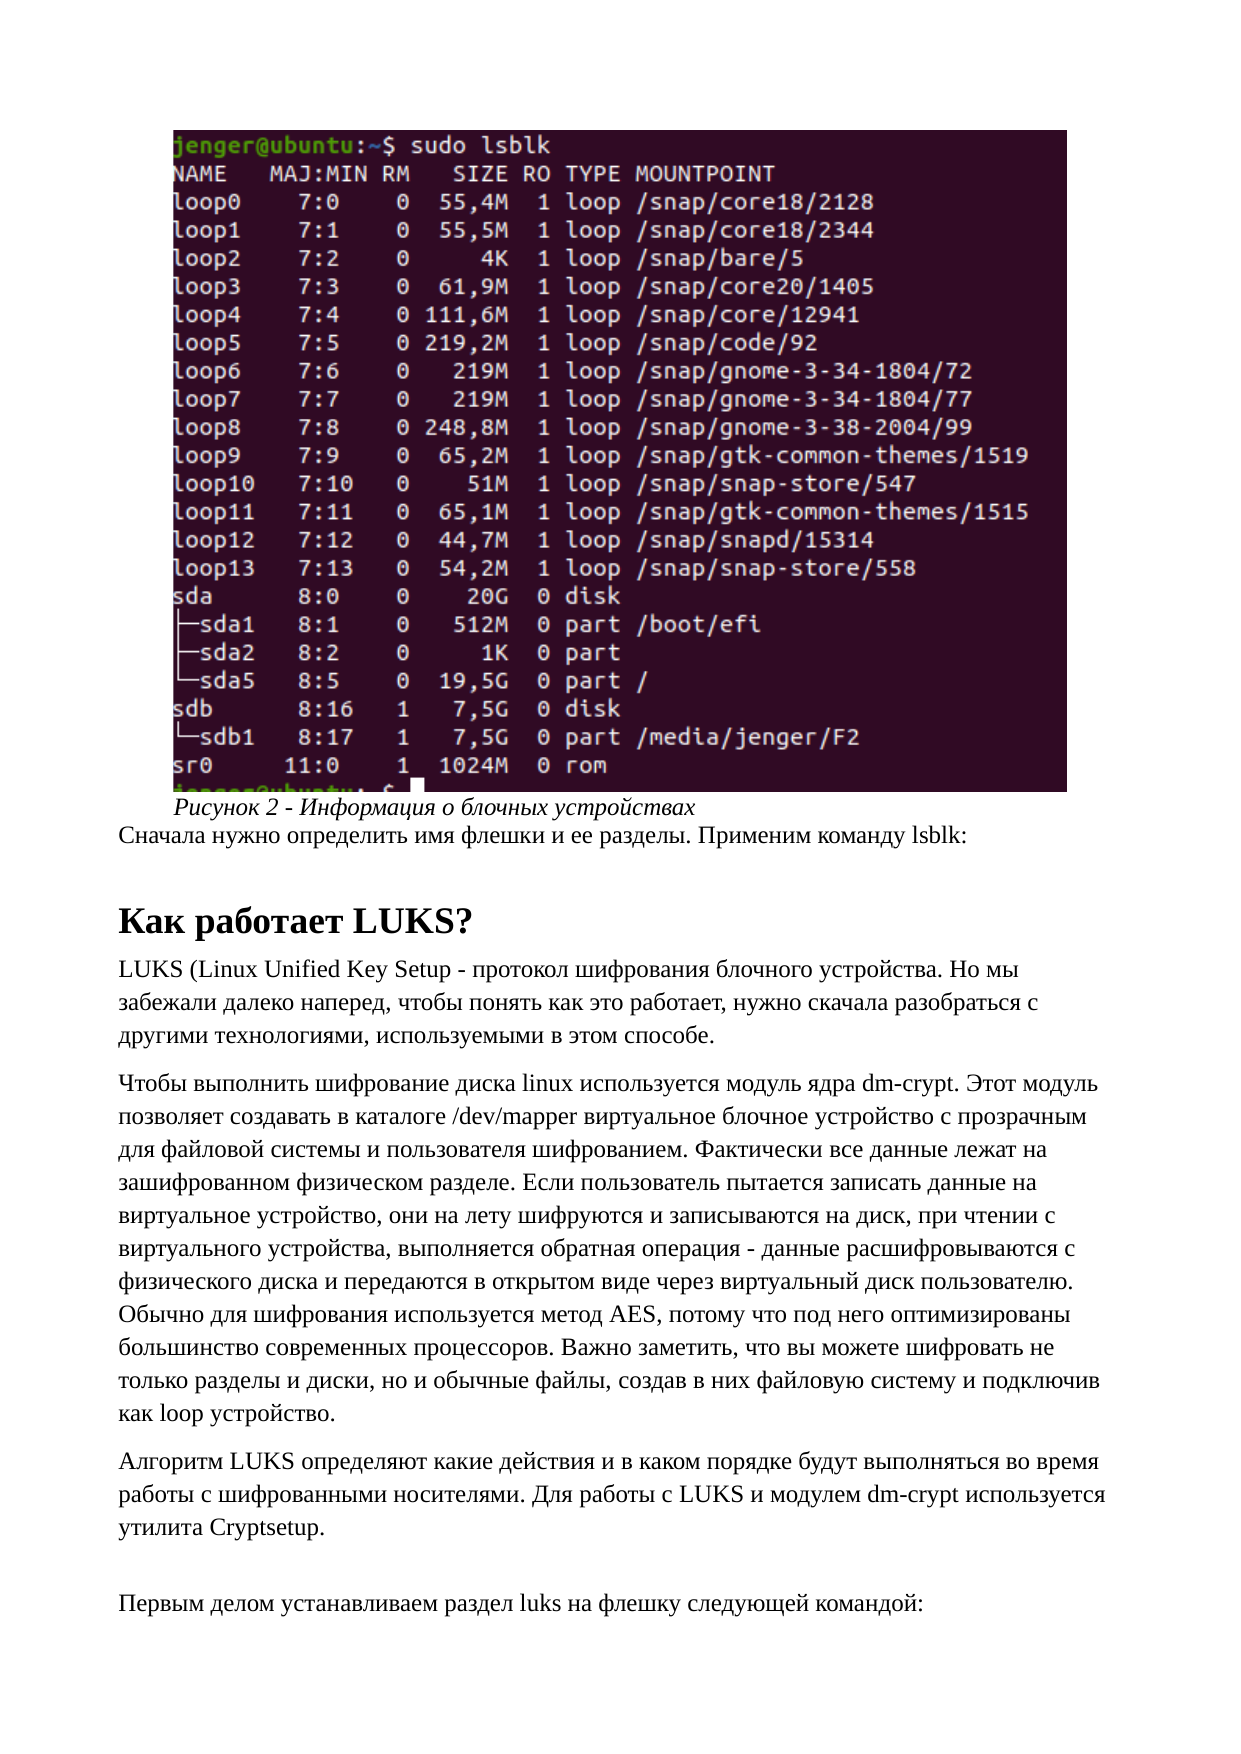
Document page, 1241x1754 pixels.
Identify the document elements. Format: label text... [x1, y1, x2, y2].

text Первым делом устанавливаем раздел luks на флешку следующей командой: [118, 1588, 1122, 1617]
subtitle Как работает LUKS? [118, 899, 1122, 942]
text Сначала нужно определить имя флешки и ее разделы. Применим команду lsblk: [118, 118, 1122, 849]
text LUKS (Linux Unified Key Setup - протокол шифрования блочного устройства. Но мы забежали далеко наперед, чтобы понять как это работает, нужно скачала разобраться с другими технологиями, используемыми в этом способе. [118, 954, 1122, 1049]
text Алгоритм LUKS определяют какие действия и в каком порядке будут выполняться во время работы с шифрованными носителями. Для работы с LUKS и модулем dm-crypt используется утилита Cryptsetup. [118, 1446, 1122, 1541]
text Рисунок 2 - Информация о блочных устройствах [173, 792, 1067, 820]
text Чтобы выполнить шифрование диска linux используется модуль ядра dm-crypt. Этот модуль позволяет создавать в каталоге /dev/mapper виртуальное блочное устройство с прозрачным для файловой системы и пользователя шифрованием. Фактически все данные лежат на зашифрованном физическом разделе. Если пользователь пытается записать данные на виртуальное устройство, они на лету шифруются и записываются на диск, при чтении с виртуального устройства, выполняется обратная операция - данные расшифровываются с физического диска и передаются в открытом виде через виртуальный диск пользователю. Обычно для шифрования используется метод AES, потому что под него оптимизированы большинство современных процессоров. Важно заметить, что вы можете шифровать не только разделы и диски, но и обычные файлы, создав в них файловую систему и подключив как loop устройство. [118, 1068, 1122, 1427]
picture [173, 130, 1067, 792]
